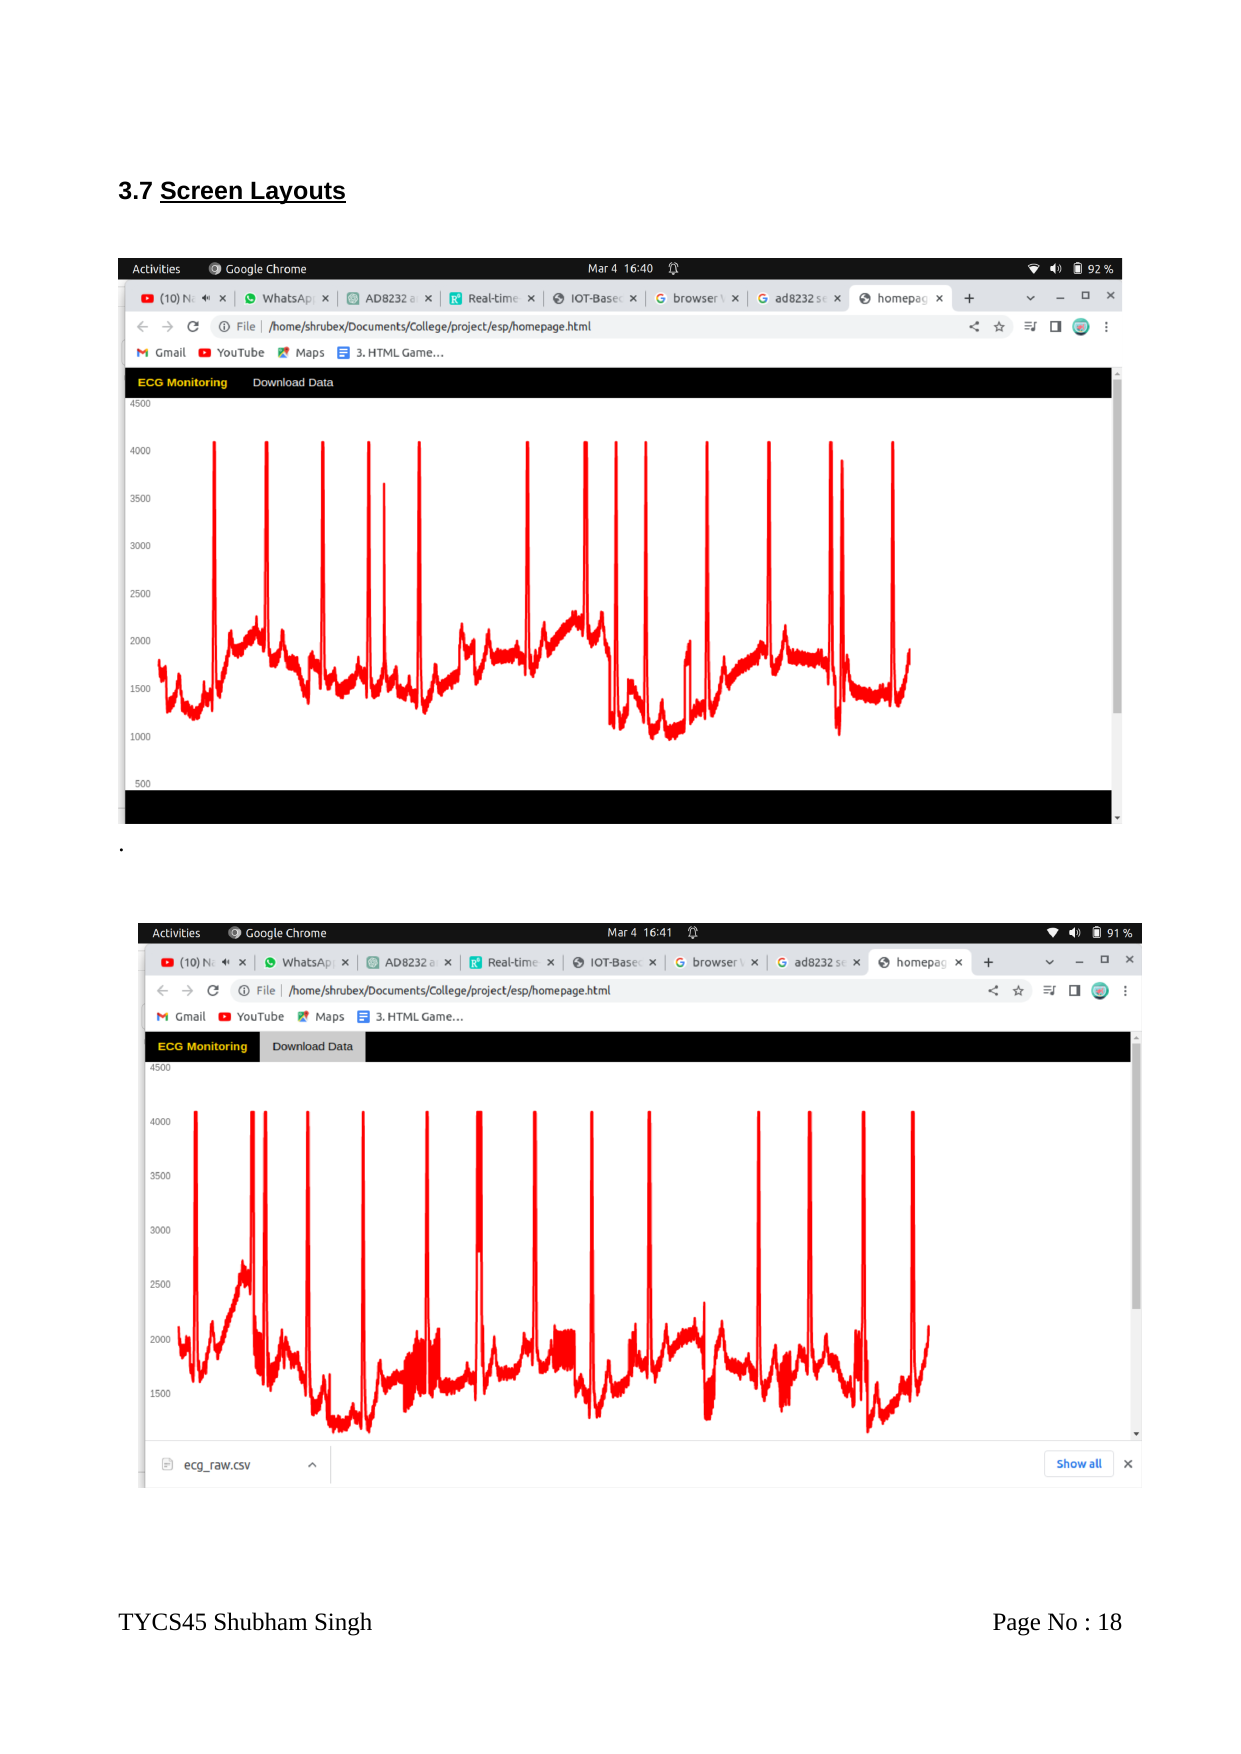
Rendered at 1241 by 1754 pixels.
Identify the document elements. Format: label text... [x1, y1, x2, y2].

text . [118, 824, 1122, 857]
subtitle 3.7 Screen Layouts [118, 176, 1122, 205]
picture [138, 923, 1142, 1488]
picture [118, 258, 1123, 824]
